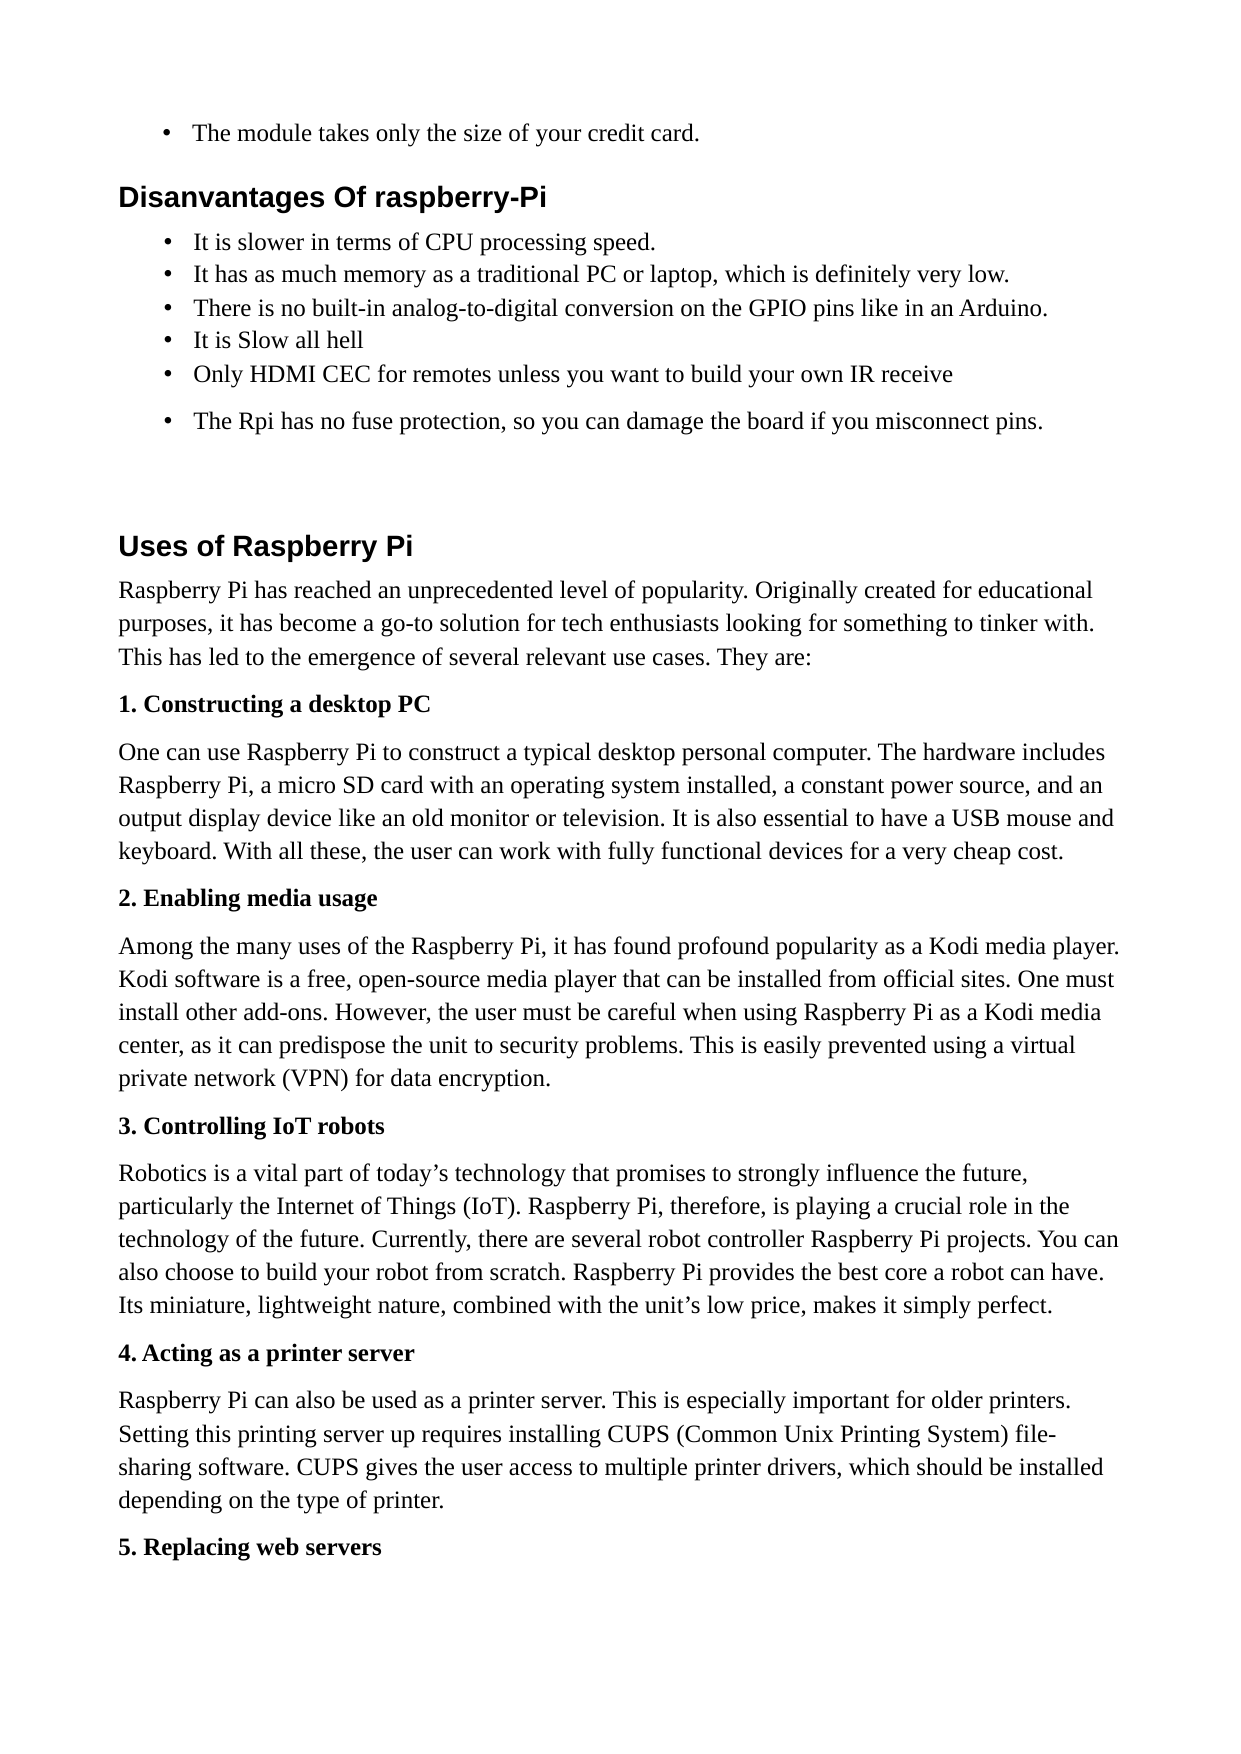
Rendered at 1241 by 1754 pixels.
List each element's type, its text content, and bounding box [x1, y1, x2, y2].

text Among the many uses of the Raspberry Pi, it has found profound popularity as a Kodi media player. Kodi software is a free, open-source media player that can be installed from official sites. One must install other add-ons. However, the user must be careful when using Raspberry Pi as a Kodi media center, as it can predispose the unit to security problems. This is easily prevented using a virtual private network (VPN) for data encryption. [118, 931, 1122, 1092]
text 3. Controlling IoT robots [118, 1111, 1122, 1139]
subtitle Uses of Raspberry Pi [118, 529, 1122, 563]
text Raspberry Pi can also be used as a printer server. This is especially important for older printers. Setting this printing server up requires installing CUPS (Common Unix Printing System) file-sharing software. CUPS gives the user access to multiple printer drivers, which should be installed depending on the type of printer. [118, 1386, 1122, 1513]
text 1. Constructing a desktop PC [118, 689, 1122, 718]
list The module takes only the size of your credit card. [162, 118, 1122, 147]
list The Rpi has no fuse protection, so you can damage the board if you misconnect pins. [164, 406, 1122, 435]
list It is slower in terms of CPU processing speed. [164, 227, 1122, 255]
text One can use Raspberry Pi to construct a typical desktop personal computer. The hardware includes Raspberry Pi, a micro SD card with an operating system installed, a constant power source, and an output display device like an old monitor or television. It is also essential to have a USB mouse and keyboard. With all these, the user can work with fully functional devices for a very cheap cost. [118, 737, 1122, 864]
list Only HDMI CEC for remotes unless you want to build your own IR receive [164, 359, 1122, 387]
text 2. Enabling media usage [118, 883, 1122, 912]
list There is no built-in analog-to-digital conversion on the GPIO pins like in an Arduino. [164, 293, 1122, 321]
list It has as much memory as a traditional PC or laptop, which is definitely very low. [164, 259, 1122, 288]
text Raspberry Pi has reached an unprecedented level of popularity. Originally created for educational purposes, it has become a go-to solution for tech enthusiasts looking for something to tinker with. This has led to the emergence of several relevant use cases. They are: [118, 576, 1122, 670]
text Robotics is a vital part of today’s technology that promises to strongly influence the future, particularly the Internet of Things (IoT). Raspberry Pi, therefore, is playing a crucial role in the technology of the future. Currently, there are several robot controller Raspberry Pi projects. You can also choose to build your robot from scratch. Raspberry Pi provides the best core a robot can have. Its miniature, lightweight nature, combined with the unit’s low price, makes it simply perfect. [118, 1158, 1122, 1319]
text 4. Acting as a printer server [118, 1338, 1122, 1367]
subtitle Disanvantages Of raspberry-Pi [118, 180, 1122, 214]
list It is Slow all hell [164, 326, 1122, 354]
text 5. Replacing web servers [118, 1532, 1122, 1561]
